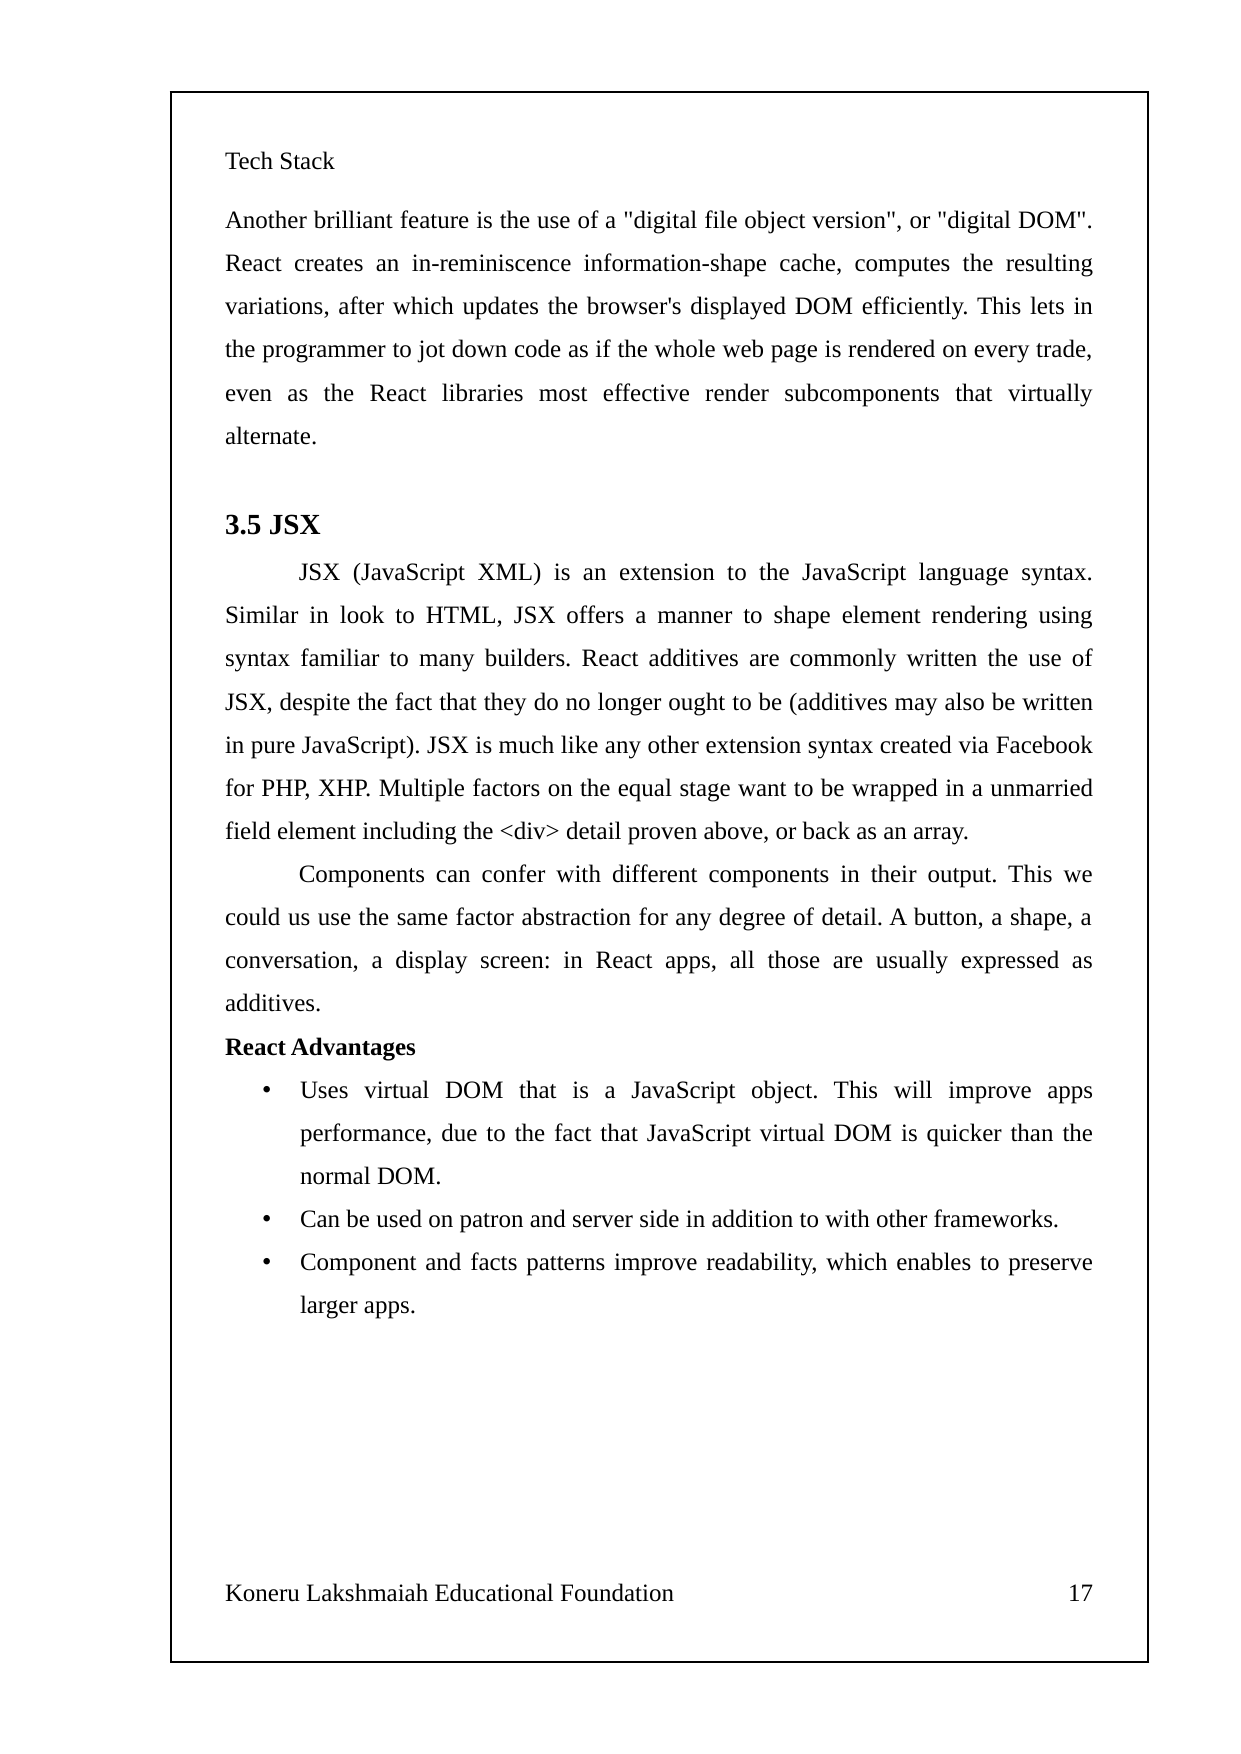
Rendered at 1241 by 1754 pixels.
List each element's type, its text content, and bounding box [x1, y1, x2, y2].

list Can be used on patron and server side in addition to with other frameworks. [262, 1204, 1094, 1233]
list Uses virtual DOM that is a JavaScript object. This will improve apps performance, due to the fact that JavaScript virtual DOM is quicker than the normal DOM. [262, 1075, 1094, 1190]
text 3.5 JSX [225, 507, 1094, 541]
text React Advantages [225, 1032, 1094, 1060]
list Component and facts patterns improve readability, which enables to preserve larger apps. [262, 1247, 1094, 1319]
text JSX (JavaScript XML) is an extension to the JavaScript language syntax. Similar in look to HTML, JSX offers a manner to shape element rendering using syntax familiar to many builders. React additives are commonly written the use of JSX, despite the fact that they do no longer ought to be (additives may also be written in pure JavaScript). JSX is much like any other extension syntax created via Facebook for PHP, XHP. Multiple factors on the equal stage want to be wrapped in a unmarried field element including the <div> detail proven above, or back as an array. [225, 557, 1094, 845]
text Components can confer with different components in their output. This we could us use the same factor abstraction for any degree of detail. A button, a shape, a conversation, a display screen: in React apps, all those are usually expressed as additives. [225, 859, 1094, 1017]
text Another brilliant feature is the use of a "digital file object version", or "digital DOM". React creates an in-reminiscence information-shape cache, computes the resulting variations, after which updates the browser's displayed DOM efficiently. This lets in the programmer to jot down code as if the whole web page is rendered on every trade, even as the React libraries most effective render subcomponents that virtually alternate. [225, 205, 1094, 449]
